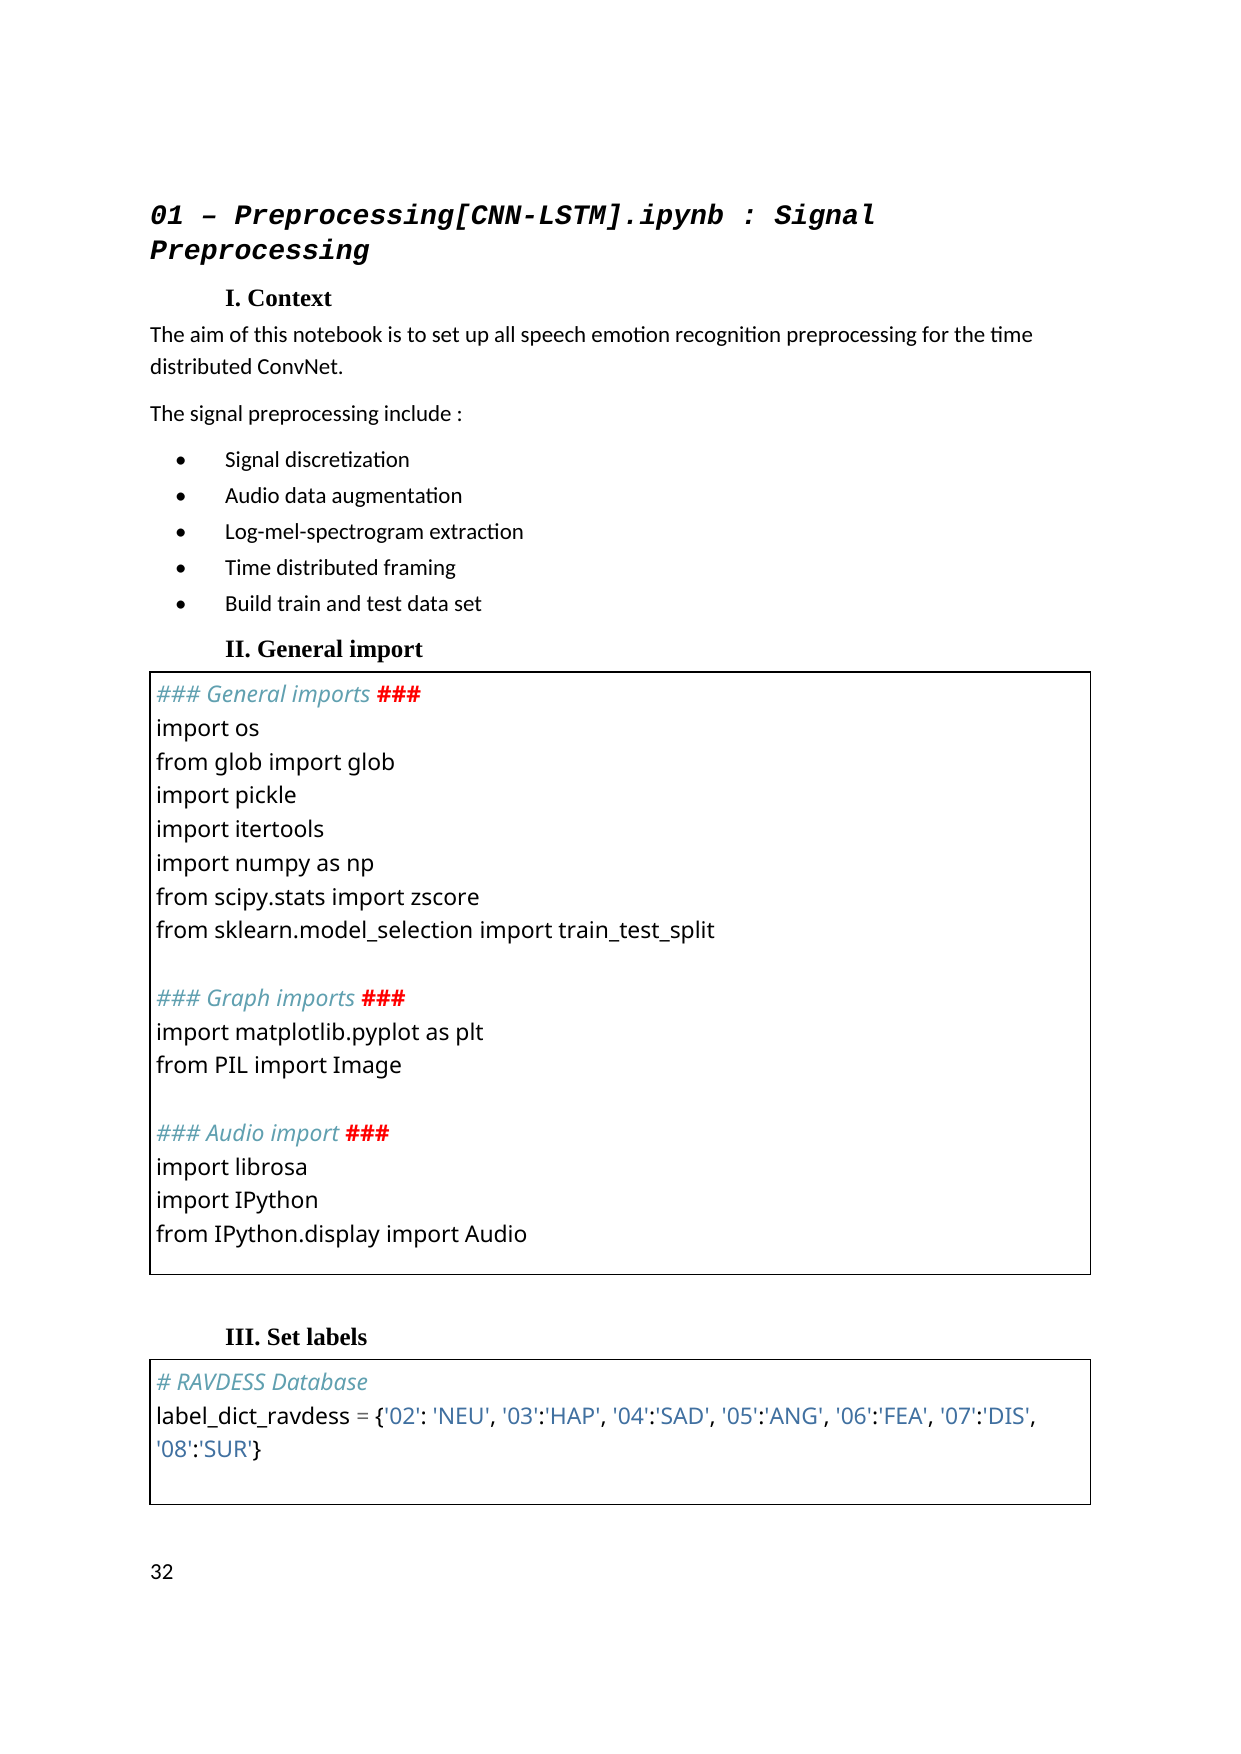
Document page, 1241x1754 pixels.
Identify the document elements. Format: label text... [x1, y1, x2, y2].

list Build train and test data set [175, 589, 1090, 617]
subtitle III. Set labels [150, 1322, 1090, 1351]
list Log-mel-spectrogram extraction [175, 517, 1090, 546]
table_header # RAVDESS Database label_dict_ravdess = {'02': 'NEU', '03':'HAP', '04':'SAD', '05':'ANG', '06':'FEA', '07':'DIS', '08':'SUR'} [151, 1360, 1090, 1504]
subtitle II. General import [150, 634, 1090, 663]
text The signal preprocessing include : [150, 399, 1090, 427]
subtitle 01 – Preprocessing[CNN-LSTM].ipynb : Signal Preprocessing [150, 201, 1090, 268]
list Time distributed framing [175, 553, 1090, 581]
table_header ### General imports ### import os from glob import glob import pickle import itertools import numpy as np from scipy.stats import zscore from sklearn.model_selection import train_test_split ### Graph imports ### import matplotlib.pyplot as plt from PIL import Image ### Audio import ### import librosa import IPython from IPython.display import Audio [151, 673, 1090, 1274]
list Audio data augmentation [175, 482, 1090, 509]
subtitle I. Context [150, 283, 1090, 311]
text The aim of this notebook is to set up all speech emotion recognition preprocessing for the time distributed ConvNet. [150, 320, 1090, 380]
list Signal discretization [175, 446, 1090, 474]
